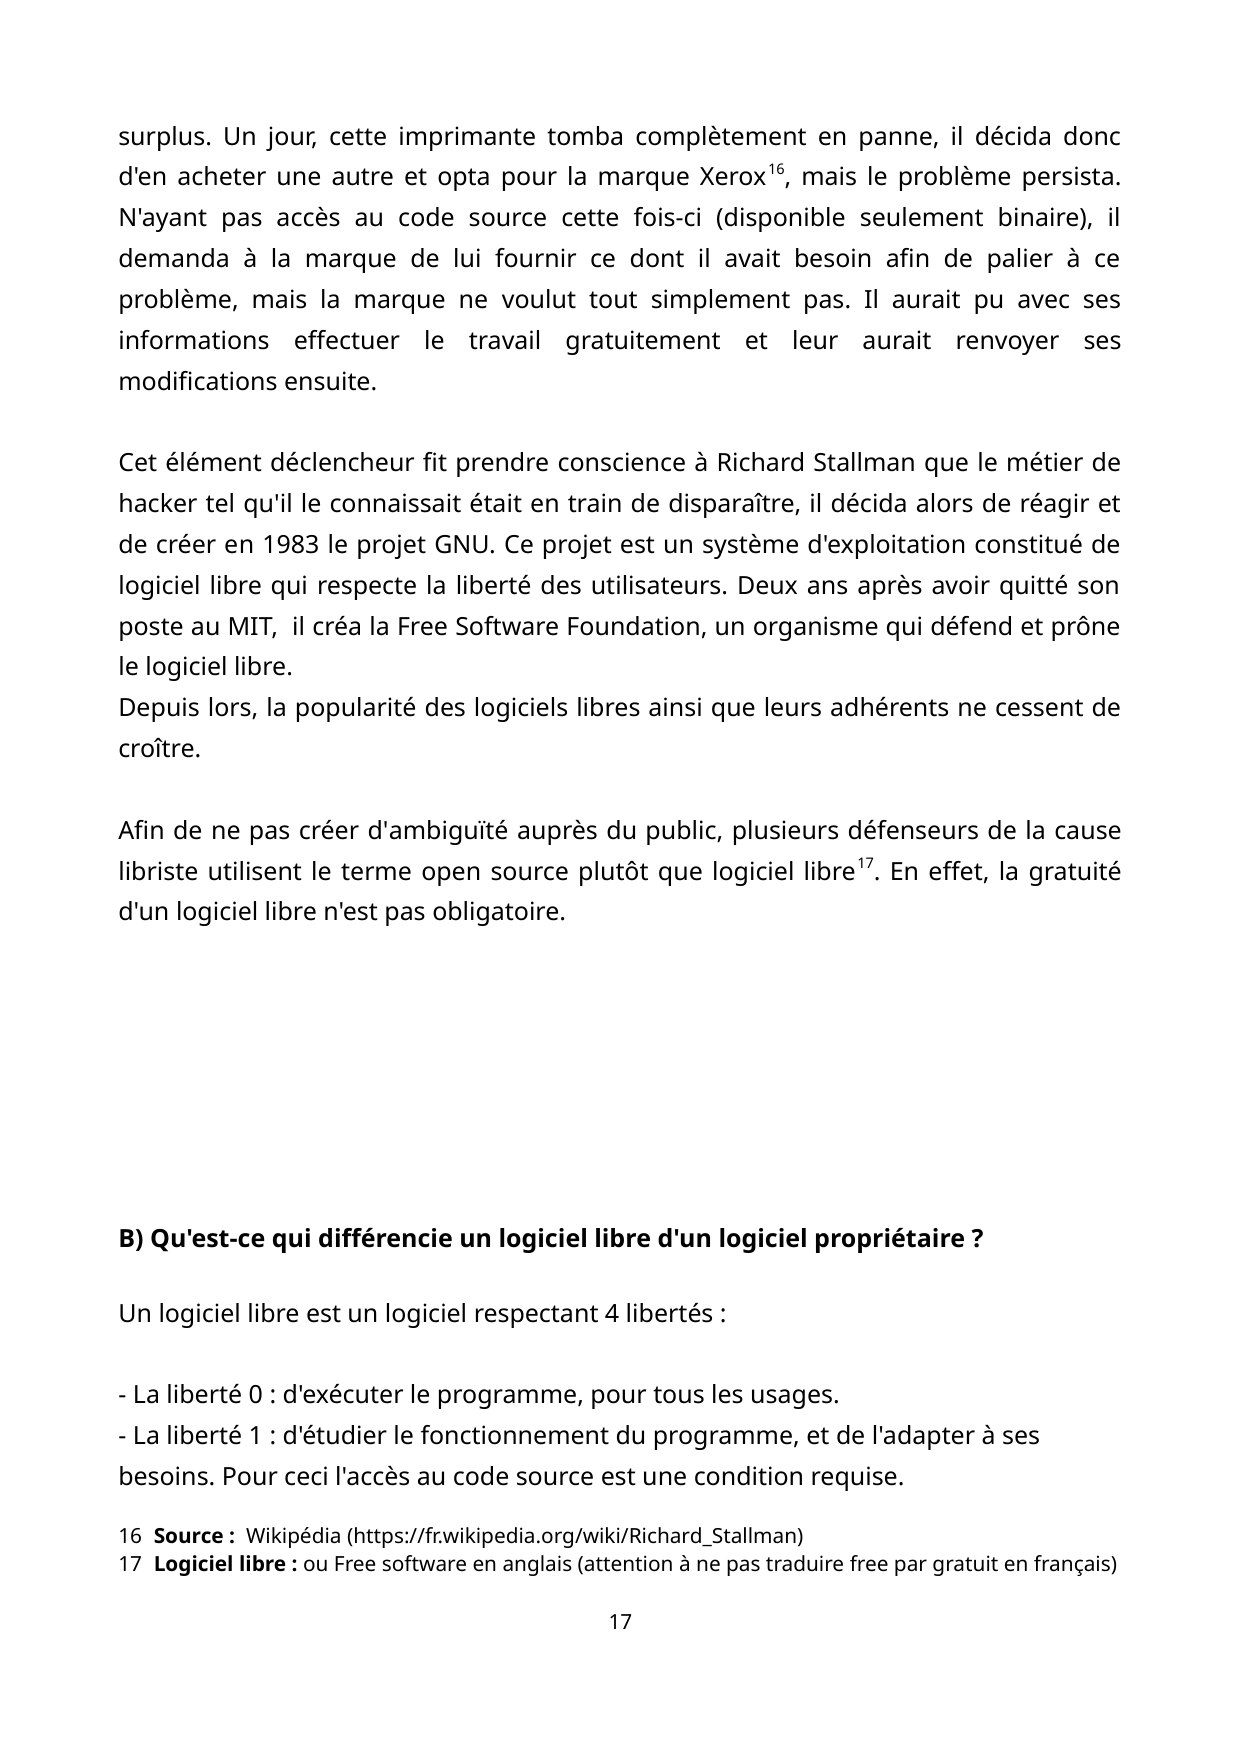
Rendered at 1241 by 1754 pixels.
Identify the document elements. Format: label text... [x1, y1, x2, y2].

text surplus. Un jour, cette imprimante tomba complètement en panne, il décida donc d'en acheter une autre et opta pour la marque Xerox, mais le problème persista. N'ayant pas accès au code source cette fois-ci (disponible seulement binaire), il demanda à la marque de lui fournir ce dont il avait besoin afin de palier à ce problème, mais la marque ne voulut tout simplement pas. Il aurait pu avec ses informations effectuer le travail gratuitement et leur aurait renvoyer ses modifications ensuite. [118, 118, 1122, 397]
text Logiciel libre : ou Free software en anglais (attention à ne pas traduire free par gratuit en français) [118, 1549, 1122, 1578]
text Afin de ne pas créer d'ambiguïté auprès du public, plusieurs défenseurs de la cause libriste utilisent le terme open source plutôt que logiciel libre. En effet, la gratuité d'un logiciel libre n'est pas obligatoire. [118, 812, 1122, 928]
text - La liberté 1 : d'étudier le fonctionnement du programme, et de l'adapter à ses besoins. Pour ceci l'accès au code source est une condition requise. [118, 1418, 1122, 1493]
text Un logiciel libre est un logiciel respectant 4 libertés : [118, 1296, 1122, 1329]
text Cet élément déclencheur fit prendre conscience à Richard Stallman que le métier de hacker tel qu'il le connaissait était en train de disparaître, il décida alors de réagir et de créer en 1983 le projet GNU. Ce projet est un système d'exploitation constitué de logiciel libre qui respecte la liberté des utilisateurs. Deux ans après avoir quitté son poste au MIT, il créa la Free Software Foundation, un organisme qui défend et prône le logiciel libre. [118, 445, 1122, 683]
text Depuis lors, la popularité des logiciels libres ainsi que leurs adhérents ne cessent de croître. [118, 690, 1122, 765]
text Source : Wikipédia (https://fr.wikipedia.org/wiki/Richard_Stallman) [118, 1521, 1122, 1549]
text - La liberté 0 : d'exécuter le programme, pour tous les usages. [118, 1377, 1122, 1411]
subtitle Qu'est-ce qui différencie un logiciel libre d'un logiciel propriétaire ? [118, 1221, 1122, 1255]
